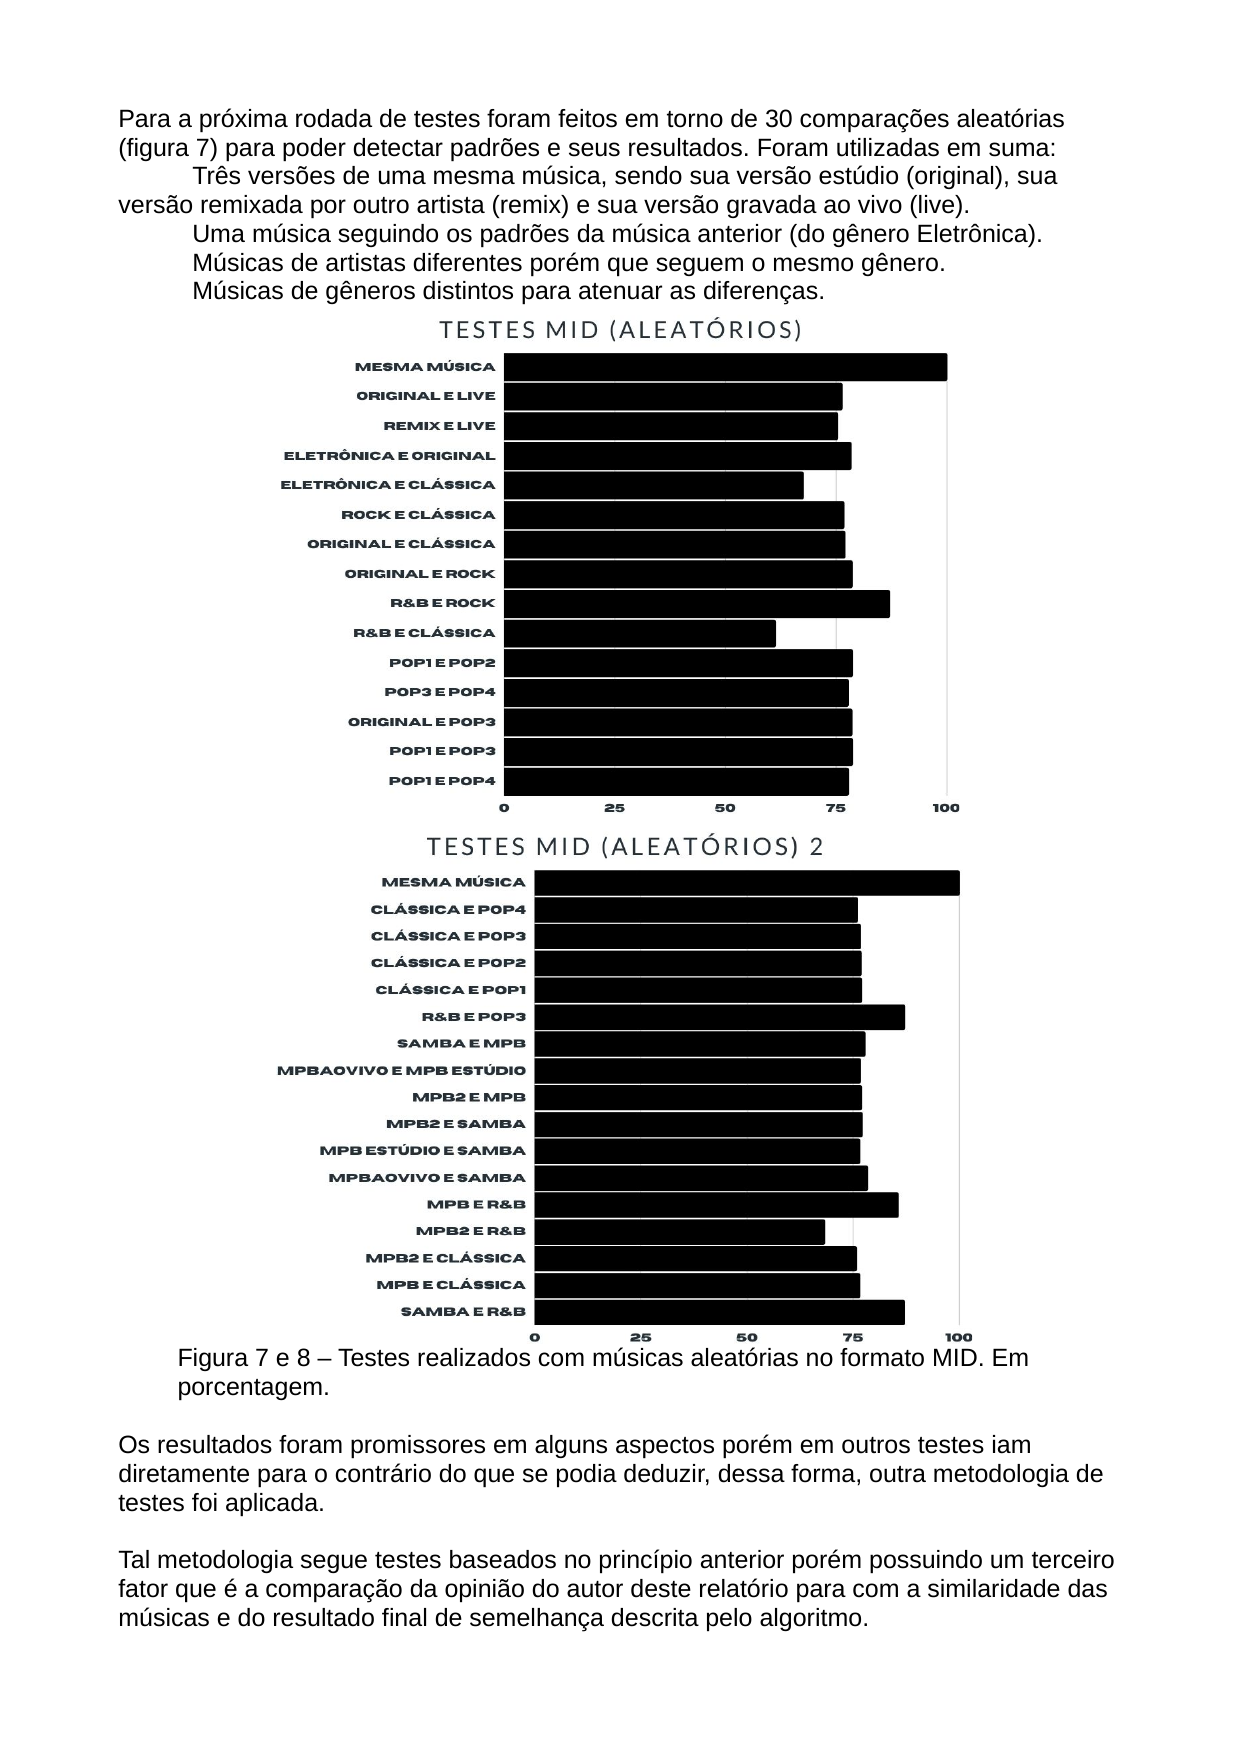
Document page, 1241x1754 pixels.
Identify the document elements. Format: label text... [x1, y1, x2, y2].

text Tal metodologia segue testes baseados no princípio anterior porém possuindo um terceiro fator que é a comparação da opinião do autor deste relatório para com a similaridade das músicas e do resultado final de semelhança descrita pelo algoritmo. [118, 1545, 1122, 1631]
picture [276, 821, 973, 1344]
text Três versões de uma mesma música, sendo sua versão estúdio (original), sua versão remixada por outro artista (remix) e sua versão gravada ao vivo (live). [118, 161, 1122, 219]
text Para a próxima rodada de testes foram feitos em torno de 30 comparações aleatórias (figura 7) para poder detectar padrões e seus resultados. Foram utilizadas em suma: [118, 104, 1122, 161]
text Músicas de artistas diferentes porém que seguem o mesmo gênero. [118, 247, 1122, 276]
text Figura 7 e 8 – Testes realizados com músicas aleatórias no formato MID. Em porcentagem. [177, 305, 1063, 1401]
text Músicas de gêneros distintos para atenuar as diferenças. [118, 276, 1122, 305]
text Os resultados foram promissores em alguns aspectos porém em outros testes iam diretamente para o contrário do que se podia deduzir, dessa forma, outra metodologia de testes foi aplicada. [118, 1430, 1122, 1516]
picture [280, 305, 960, 814]
text Uma música seguindo os padrões da música anterior (do gênero Eletrônica). [118, 219, 1122, 247]
